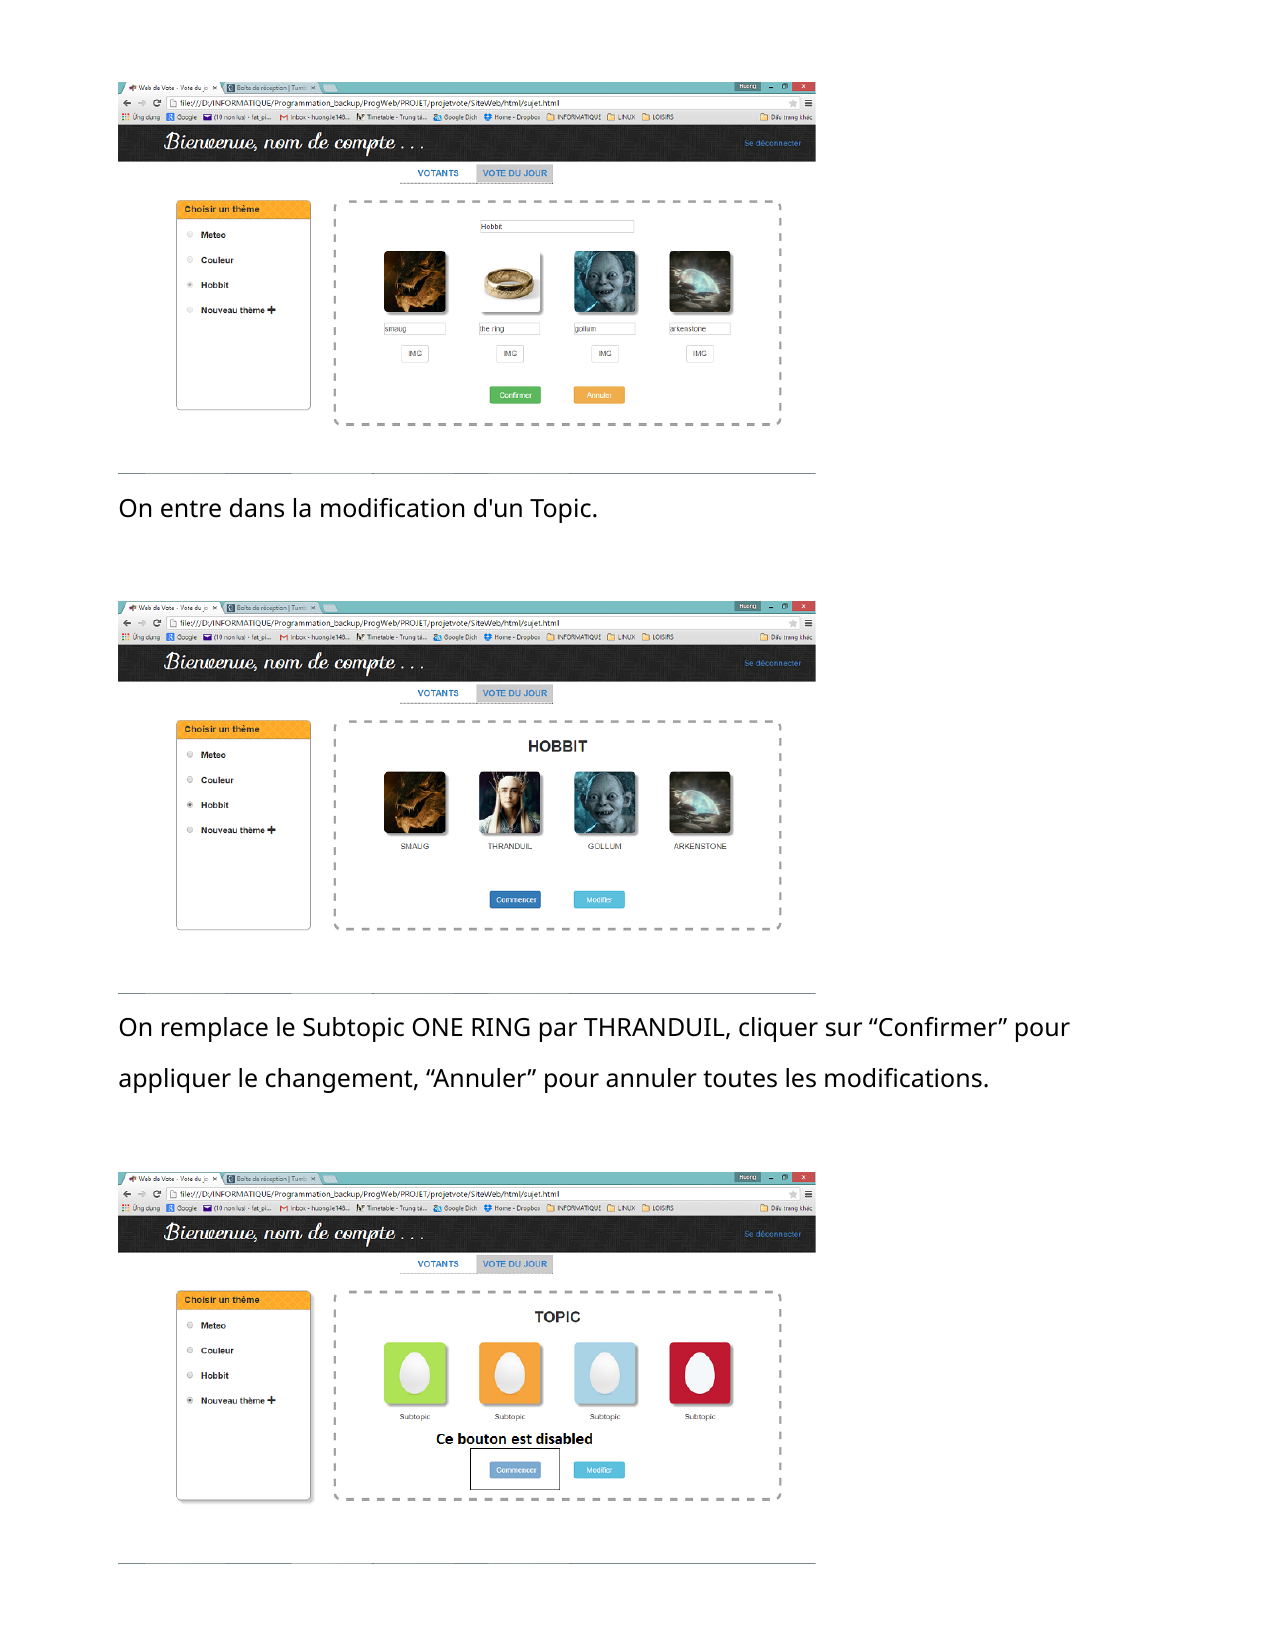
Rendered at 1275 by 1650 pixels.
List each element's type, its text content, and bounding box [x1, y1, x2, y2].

text On remplace le Subtopic ONE RING par THRANDUIL, cliquer sur “Confirmer” pour appliquer le changement, “Annuler” pour annuler toutes les modifications. [118, 605, 1157, 1095]
picture [118, 1172, 816, 1564]
picture [118, 82, 816, 474]
picture [118, 601, 816, 994]
text On entre dans la modification d'un Topic. [118, 82, 1157, 524]
